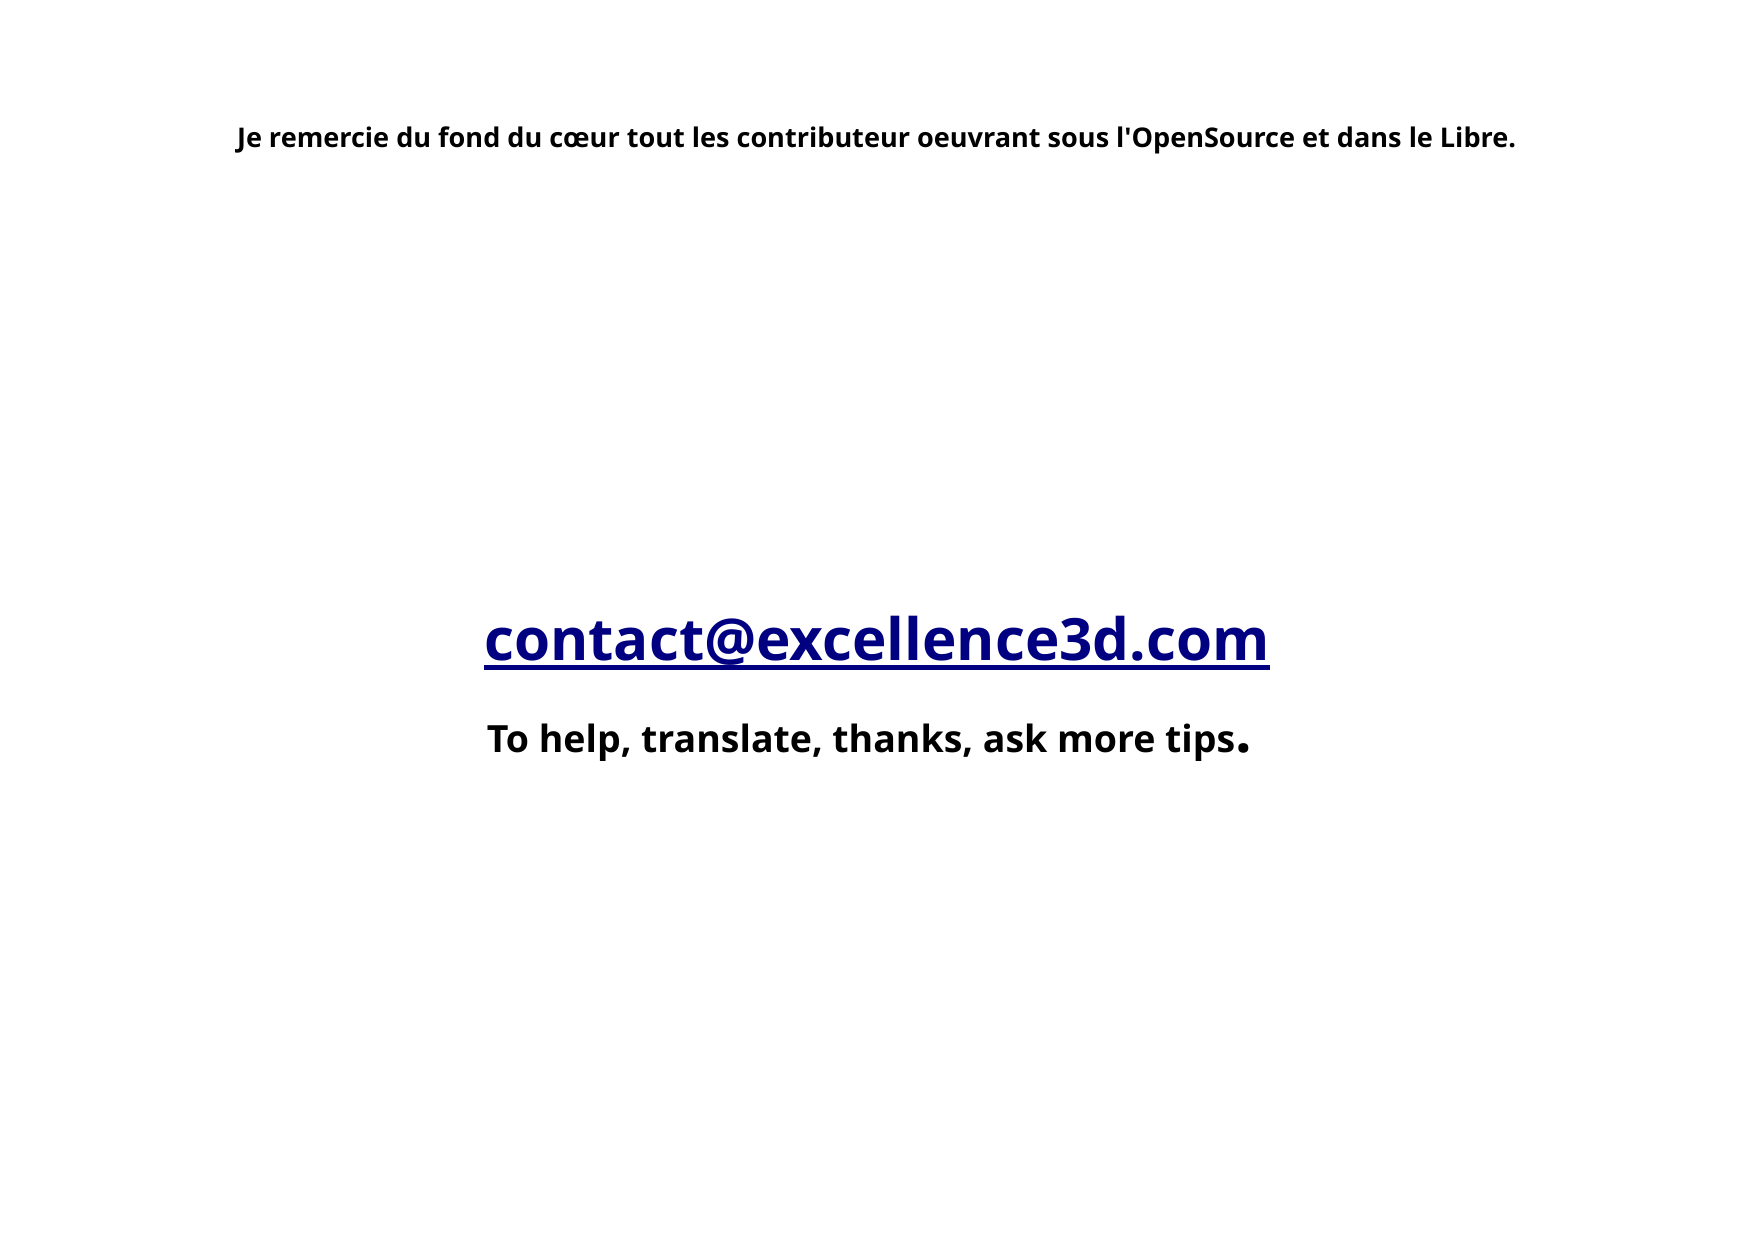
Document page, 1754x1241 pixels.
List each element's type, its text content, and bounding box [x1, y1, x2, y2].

text Je remercie du fond du cœur tout les contributeur oeuvrant sous l'OpenSource et dans le Libre. [118, 118, 1636, 155]
text contact@excellence3d.com [118, 598, 1636, 678]
text To help, translate, thanks, ask more tips. [118, 690, 1636, 770]
